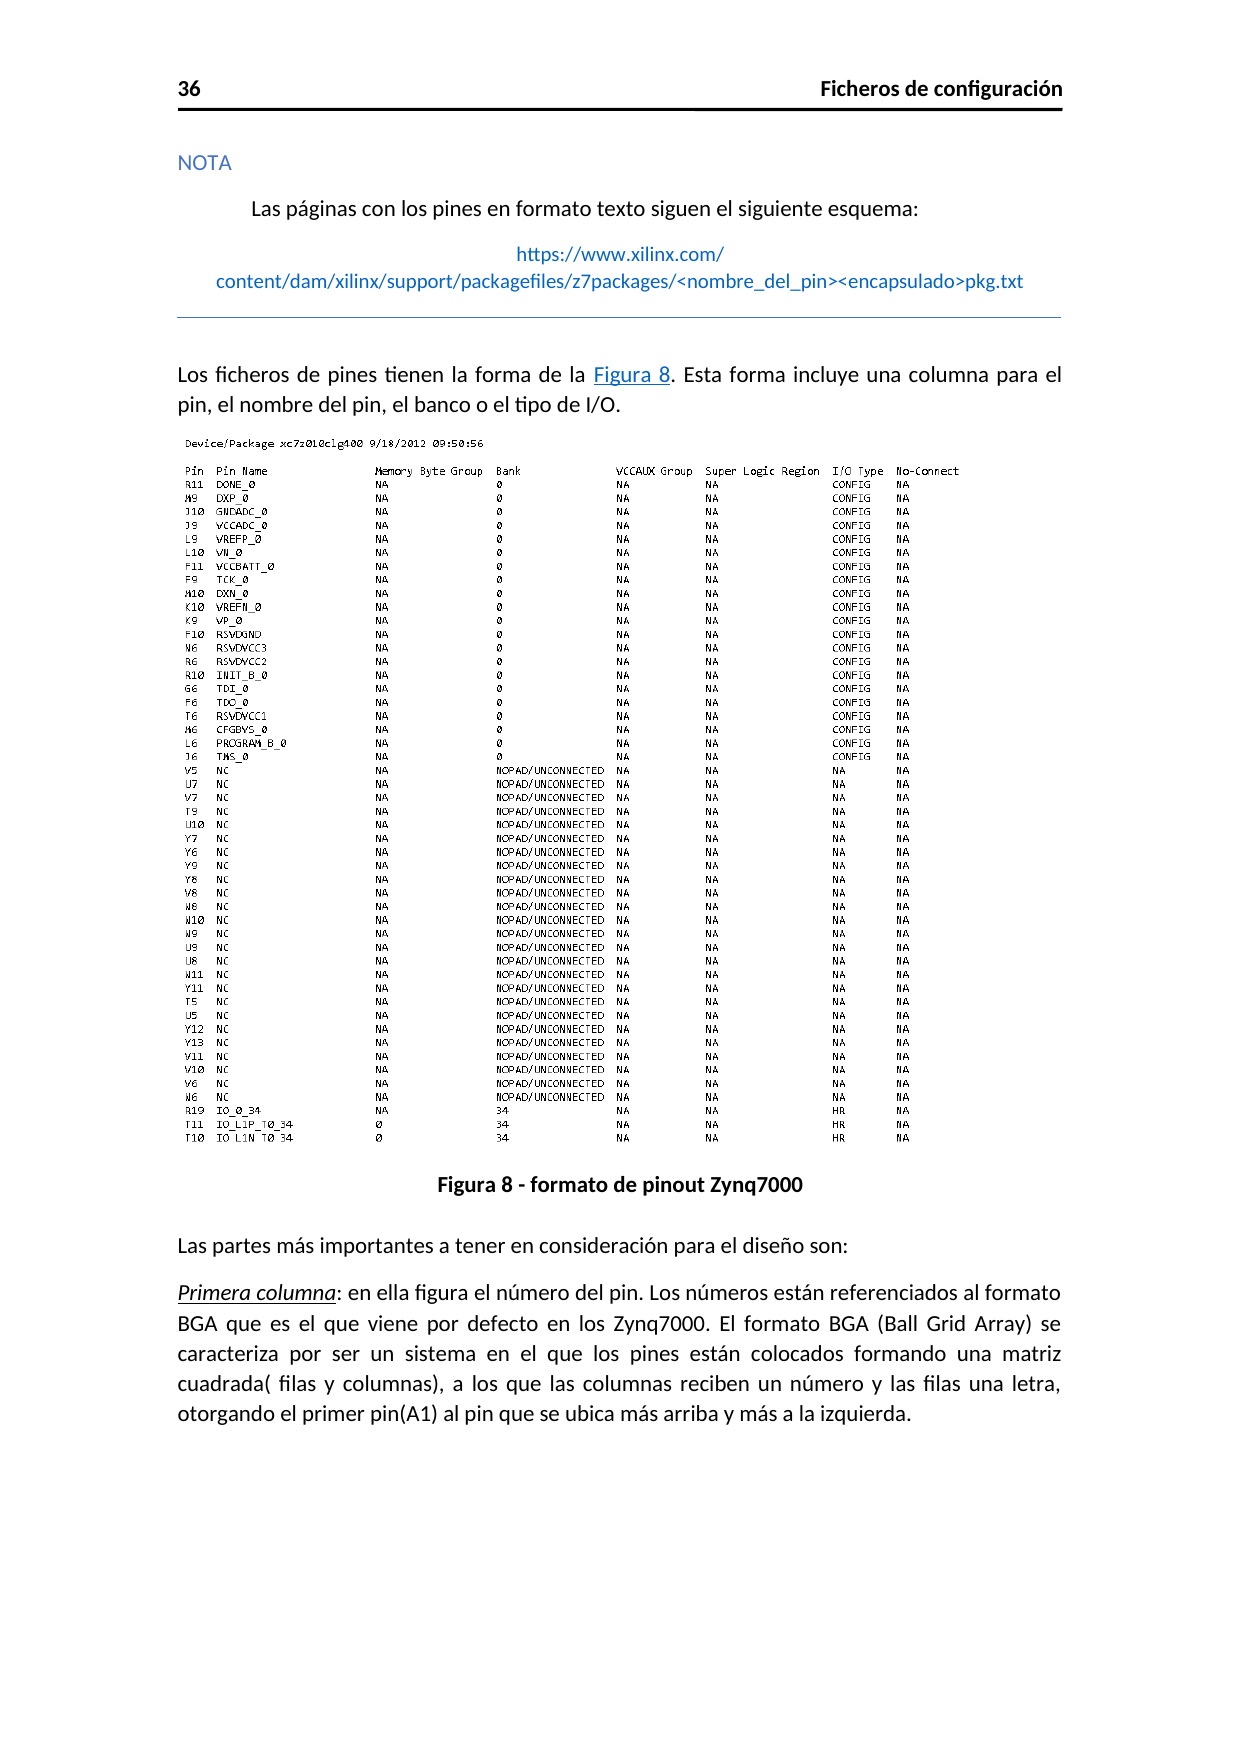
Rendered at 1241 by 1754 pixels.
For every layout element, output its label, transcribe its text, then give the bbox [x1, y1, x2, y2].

text Las partes más importantes a tener en consideración para el diseño son: [177, 1232, 1063, 1259]
text Las páginas con los pines en formato texto siguen el siguiente esquema: [251, 194, 1063, 222]
text https://www.xilinx.com/ content/dam/xilinx/support/packagefiles/z7packages/<nombre_del_pin><encapsulado>pkg.txt [177, 241, 1063, 294]
text NOTA [177, 148, 1063, 176]
text Figura 8 - formato de pinout Zynq7000 [177, 1170, 1063, 1198]
text Los ficheros de pines tienen la forma de la Figura 8. Esta forma incluye una columna para el pin, el nombre del pin, el banco o el tipo de I/O. [177, 360, 1063, 418]
text Primera columna: en ella figura el número del pin. Los números están referenciados al formato BGA que es el que viene por defecto en los Zynq7000. El formato BGA (Ball Grid Array) se caracteriza por ser un sistema en el que los pines están colocados formando una matriz cuadrada( filas y columnas), a los que las columnas reciben un número y las filas una letra, otorgando el primer pin(A1) al pin que se ubica más arriba y más a la izquierda. [177, 1278, 1063, 1427]
picture [177, 436, 968, 1143]
